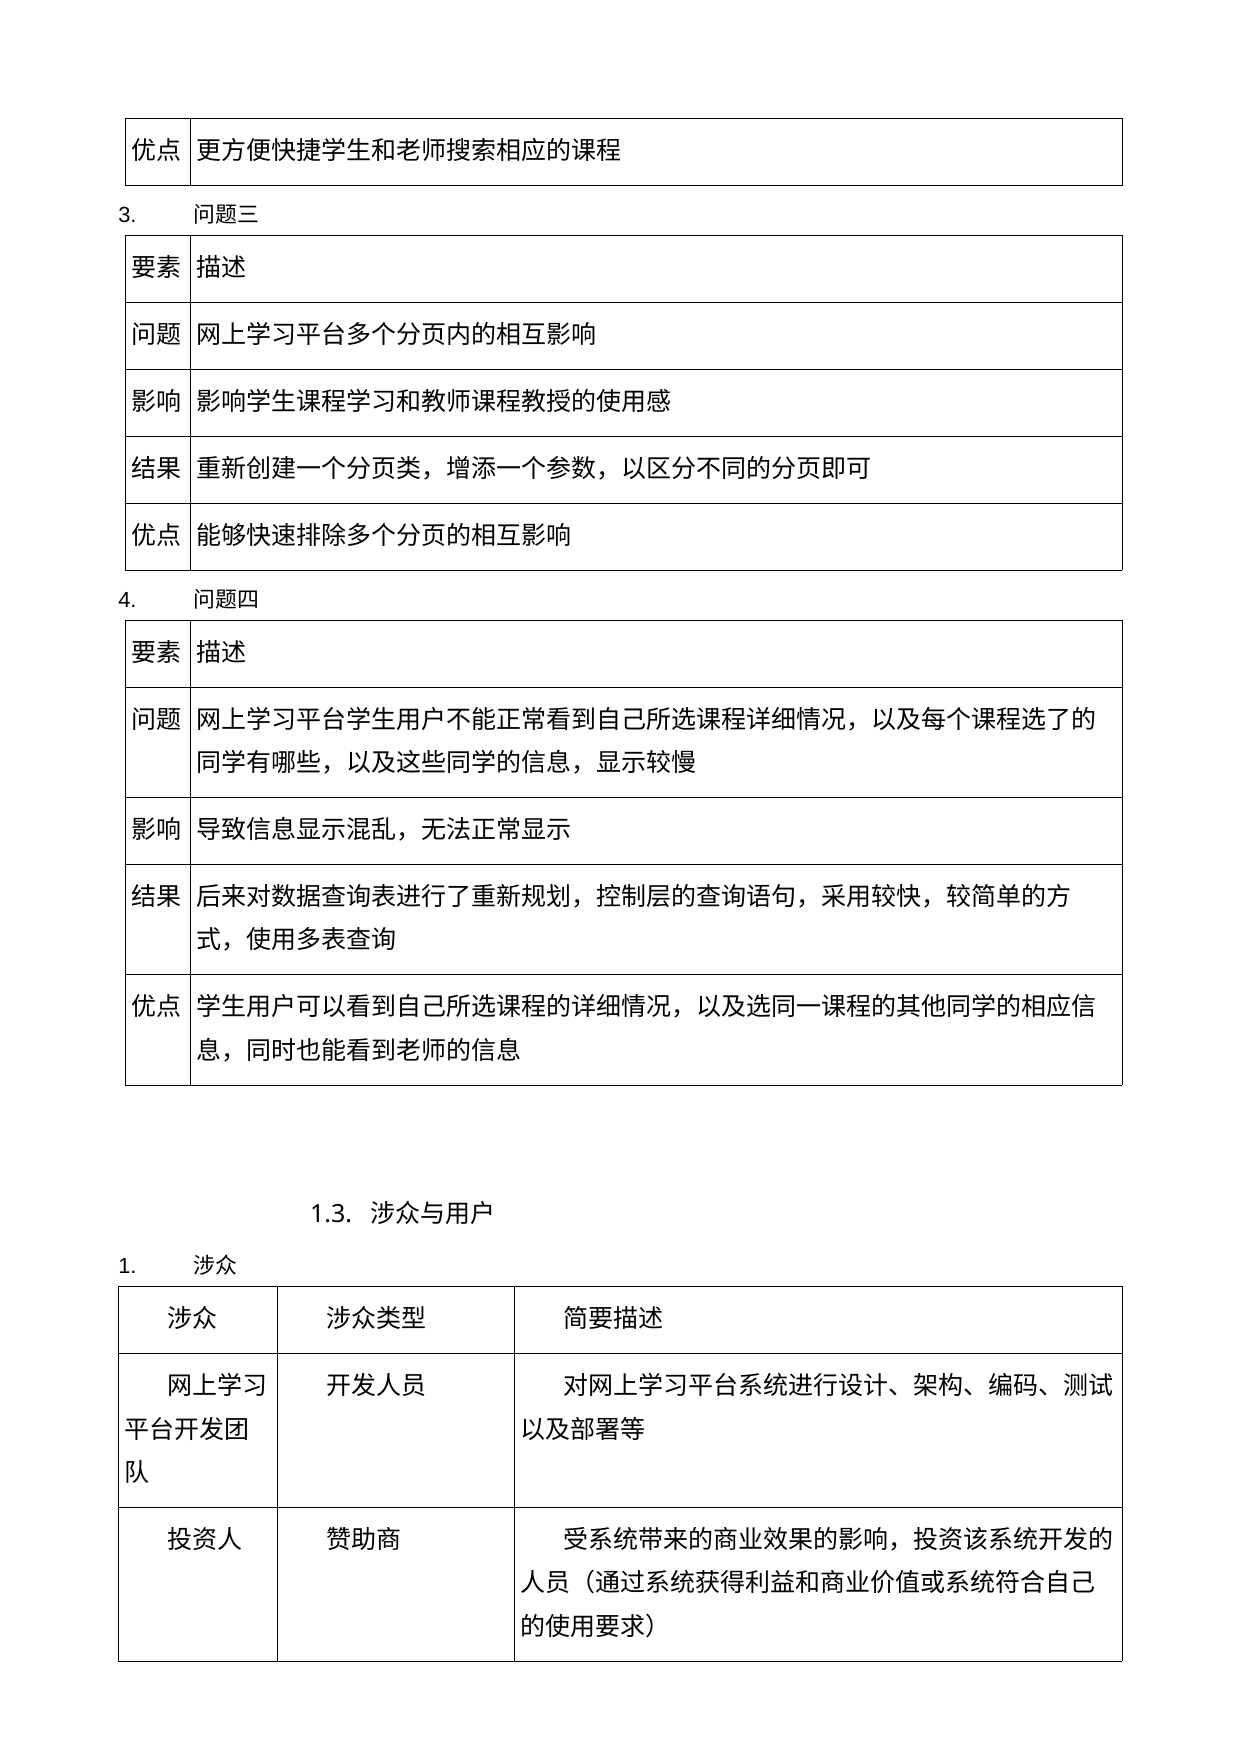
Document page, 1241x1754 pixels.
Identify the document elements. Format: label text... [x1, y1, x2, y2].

table_header 简要描述 [515, 1287, 1122, 1353]
table_cell 问题 [126, 303, 190, 369]
table_header 要素 [126, 621, 190, 687]
table_cell 结果 [126, 865, 190, 974]
table_cell 网上学习平台多个分页内的相互影响 [191, 303, 1122, 369]
table_cell 网上学习平台学生用户不能正常看到自己所选课程详细情况，以及每个课程选了的同学有哪些，以及这些同学的信息，显示较慢 [191, 688, 1122, 797]
table_cell 开发人员 [278, 1354, 514, 1507]
table_cell 更方便快捷学生和老师搜索相应的课程 [191, 119, 1122, 185]
subtitle 问题四 [118, 582, 1122, 613]
table_cell 影响 [126, 798, 190, 864]
table_cell 后来对数据查询表进行了重新规划，控制层的查询语句，采用较快，较简单的方式，使用多表查询 [191, 865, 1122, 974]
table_cell 优点 [126, 975, 190, 1084]
table_cell 重新创建一个分页类，增添一个参数，以区分不同的分页即可 [191, 437, 1122, 503]
table_header 涉众 [119, 1287, 277, 1353]
subtitle 涉众 [118, 1248, 1122, 1280]
table_cell 优点 [126, 119, 190, 185]
table_header 要素 [126, 236, 190, 302]
table_header 描述 [191, 621, 1122, 687]
table_cell 受系统带来的商业效果的影响，投资该系统开发的人员（通过系统获得利益和商业价值或系统符合自己的使用要求） [515, 1508, 1122, 1661]
table_cell 学生用户可以看到自己所选课程的详细情况，以及选同一课程的其他同学的相应信息，同时也能看到老师的信息 [191, 975, 1122, 1084]
table_cell 问题 [126, 688, 190, 797]
table_cell 结果 [126, 437, 190, 503]
table_cell 网上学习平台开发团队 [119, 1354, 277, 1507]
table_header 涉众类型 [278, 1287, 514, 1353]
table_cell 影响 [126, 370, 190, 436]
subtitle 问题三 [118, 197, 1122, 229]
table_cell 影响学生课程学习和教师课程教授的使用感 [191, 370, 1122, 436]
table_cell 能够快速排除多个分页的相互影响 [191, 504, 1122, 569]
table_cell 赞助商 [278, 1508, 514, 1661]
table_header 描述 [191, 236, 1122, 302]
table_cell 优点 [126, 504, 190, 569]
table_cell 投资人 [119, 1508, 277, 1661]
table_cell 对网上学习平台系统进行设计、架构、编码、测试以及部署等 [515, 1354, 1122, 1507]
table_cell 导致信息显示混乱，无法正常显示 [191, 798, 1122, 864]
subtitle 涉众与用户 [310, 1193, 1122, 1229]
